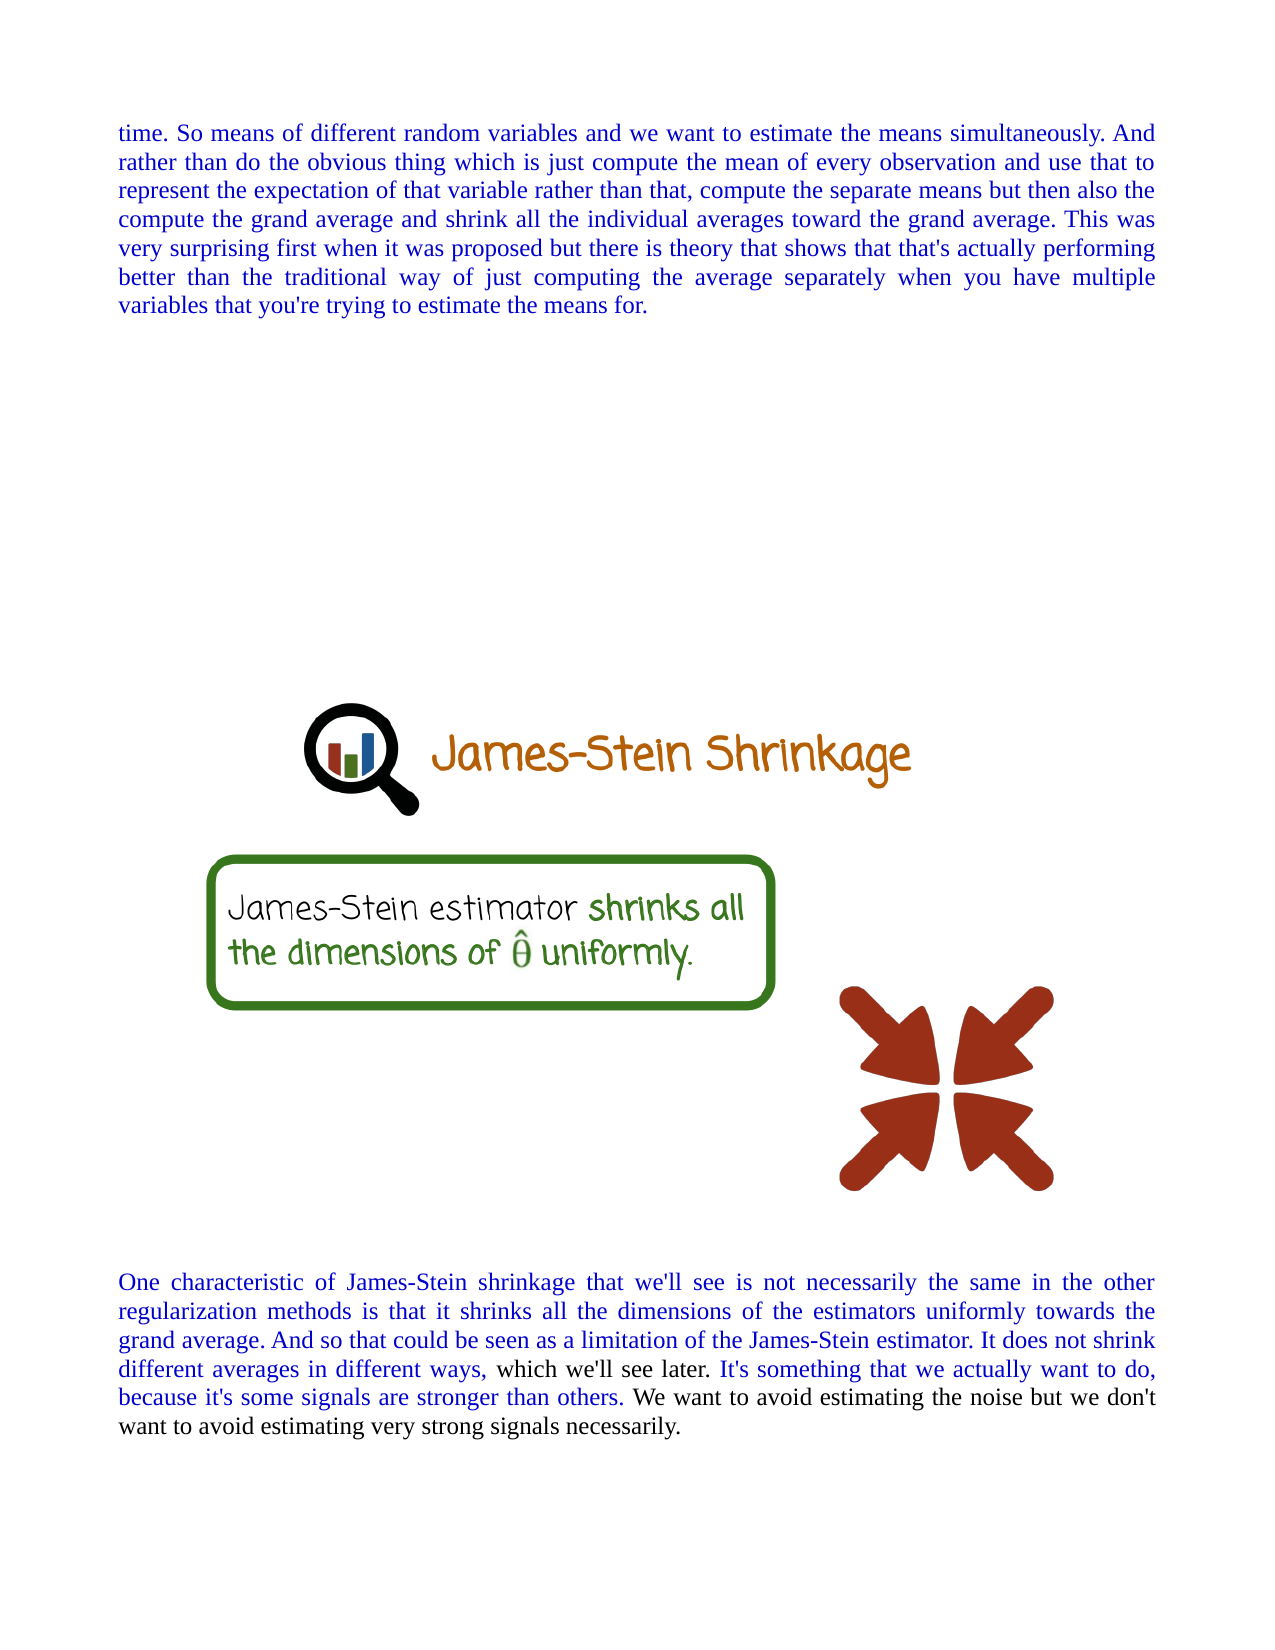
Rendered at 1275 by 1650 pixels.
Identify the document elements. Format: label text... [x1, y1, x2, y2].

text One characteristic of James-Stein shrinkage that we'll see is not necessarily the same in the other regularization methods is that it shrinks all the dimensions of the estimators uniformly towards the grand average. And so that could be seen as a limitation of the James-Stein estimator. It does not shrink different averages in different ways, which we'll see later. It's something that we actually want to do, because it's some signals are stronger than others. We want to avoid estimating the noise but we don't want to avoid estimating very strong signals necessarily. [118, 1267, 1157, 1440]
text time. So means of different random variables and we want to estimate the means simultaneously. And rather than do the obvious thing which is just compute the mean of every observation and use that to represent the expectation of that variable rather than that, compute the separate means but then also the compute the grand average and shrink all the individual averages toward the grand average. This was very surprising first when it was proposed but there is theory that shows that that's actually performing better than the traditional way of just computing the average separately when you have multiple variables that you're trying to estimate the means for. [118, 118, 1157, 319]
picture [118, 693, 1157, 1210]
